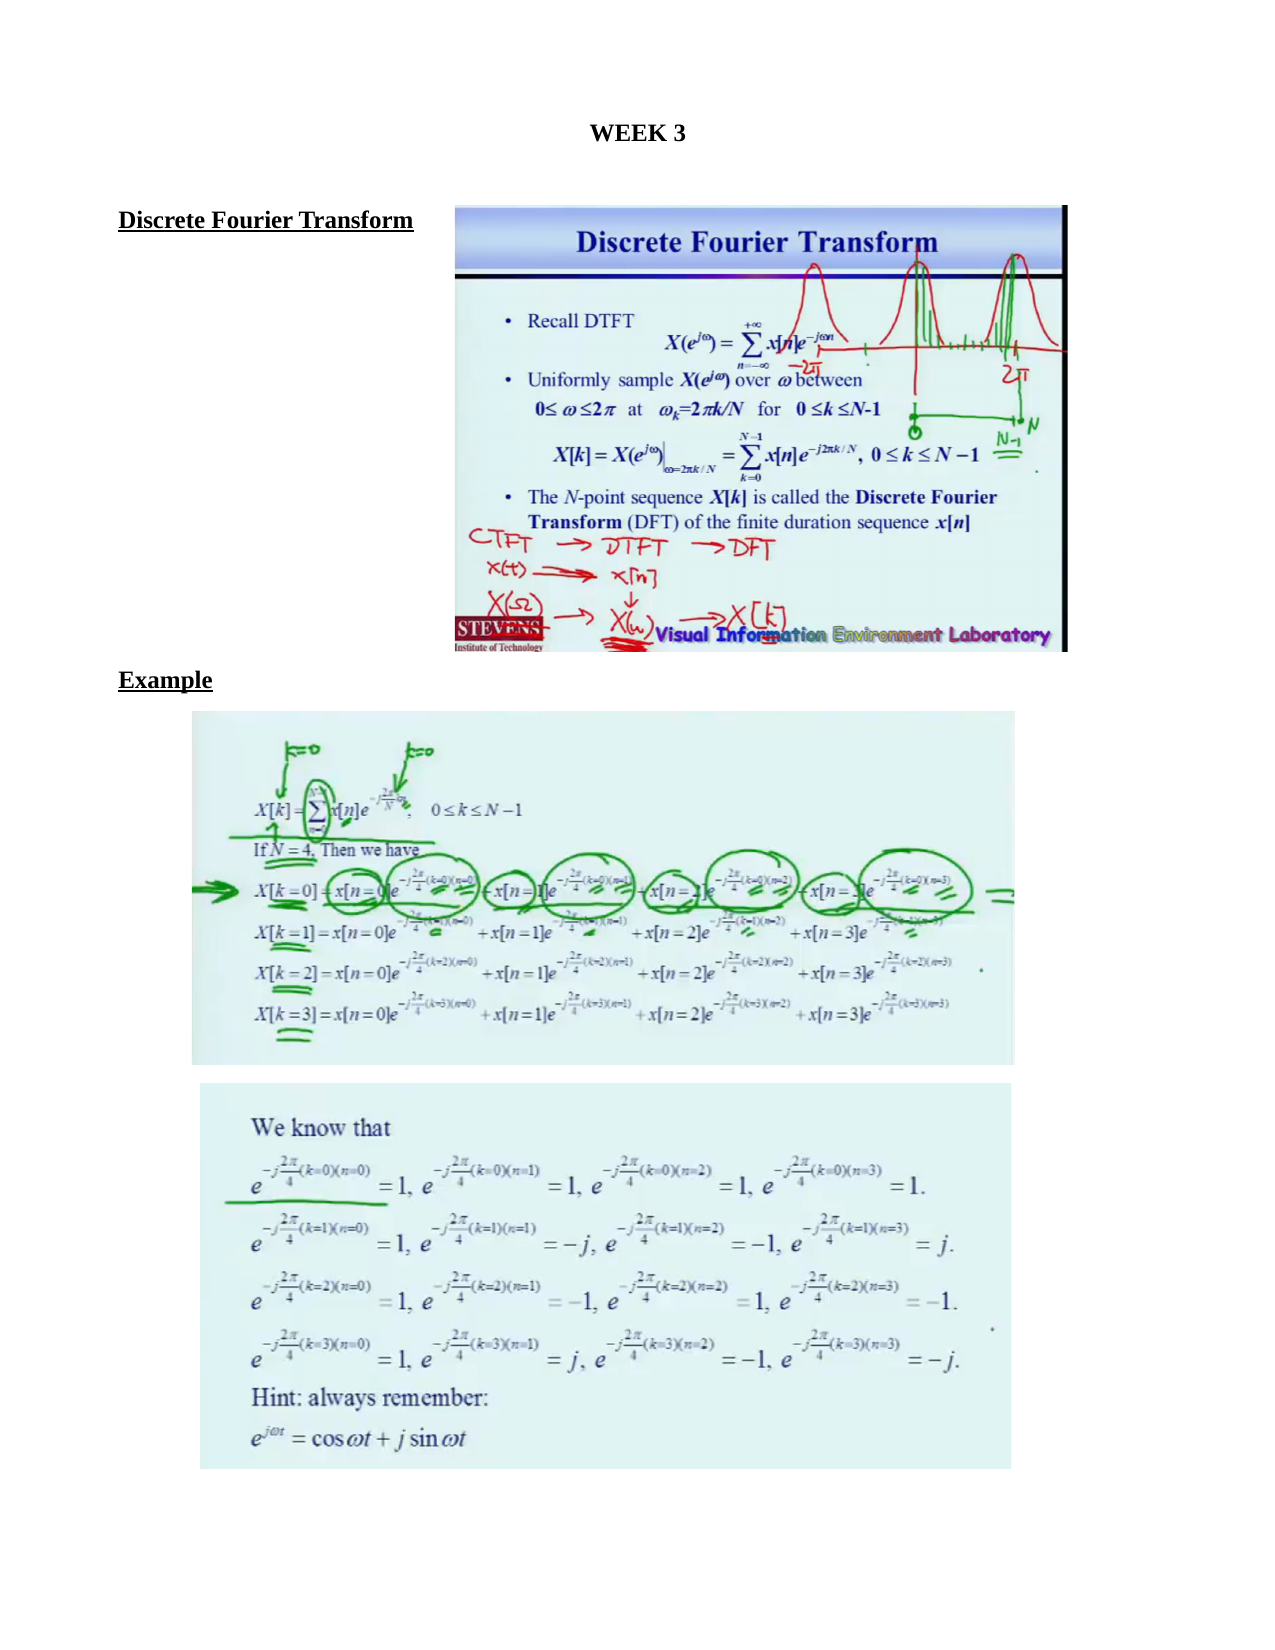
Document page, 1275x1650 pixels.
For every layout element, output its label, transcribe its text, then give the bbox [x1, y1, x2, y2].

text Discrete Fourier Transform [118, 205, 454, 234]
picture [454, 205, 1068, 652]
text Example [118, 665, 1157, 694]
picture [200, 1083, 1012, 1469]
text [1068, 205, 1157, 234]
picture [191, 711, 1015, 1065]
